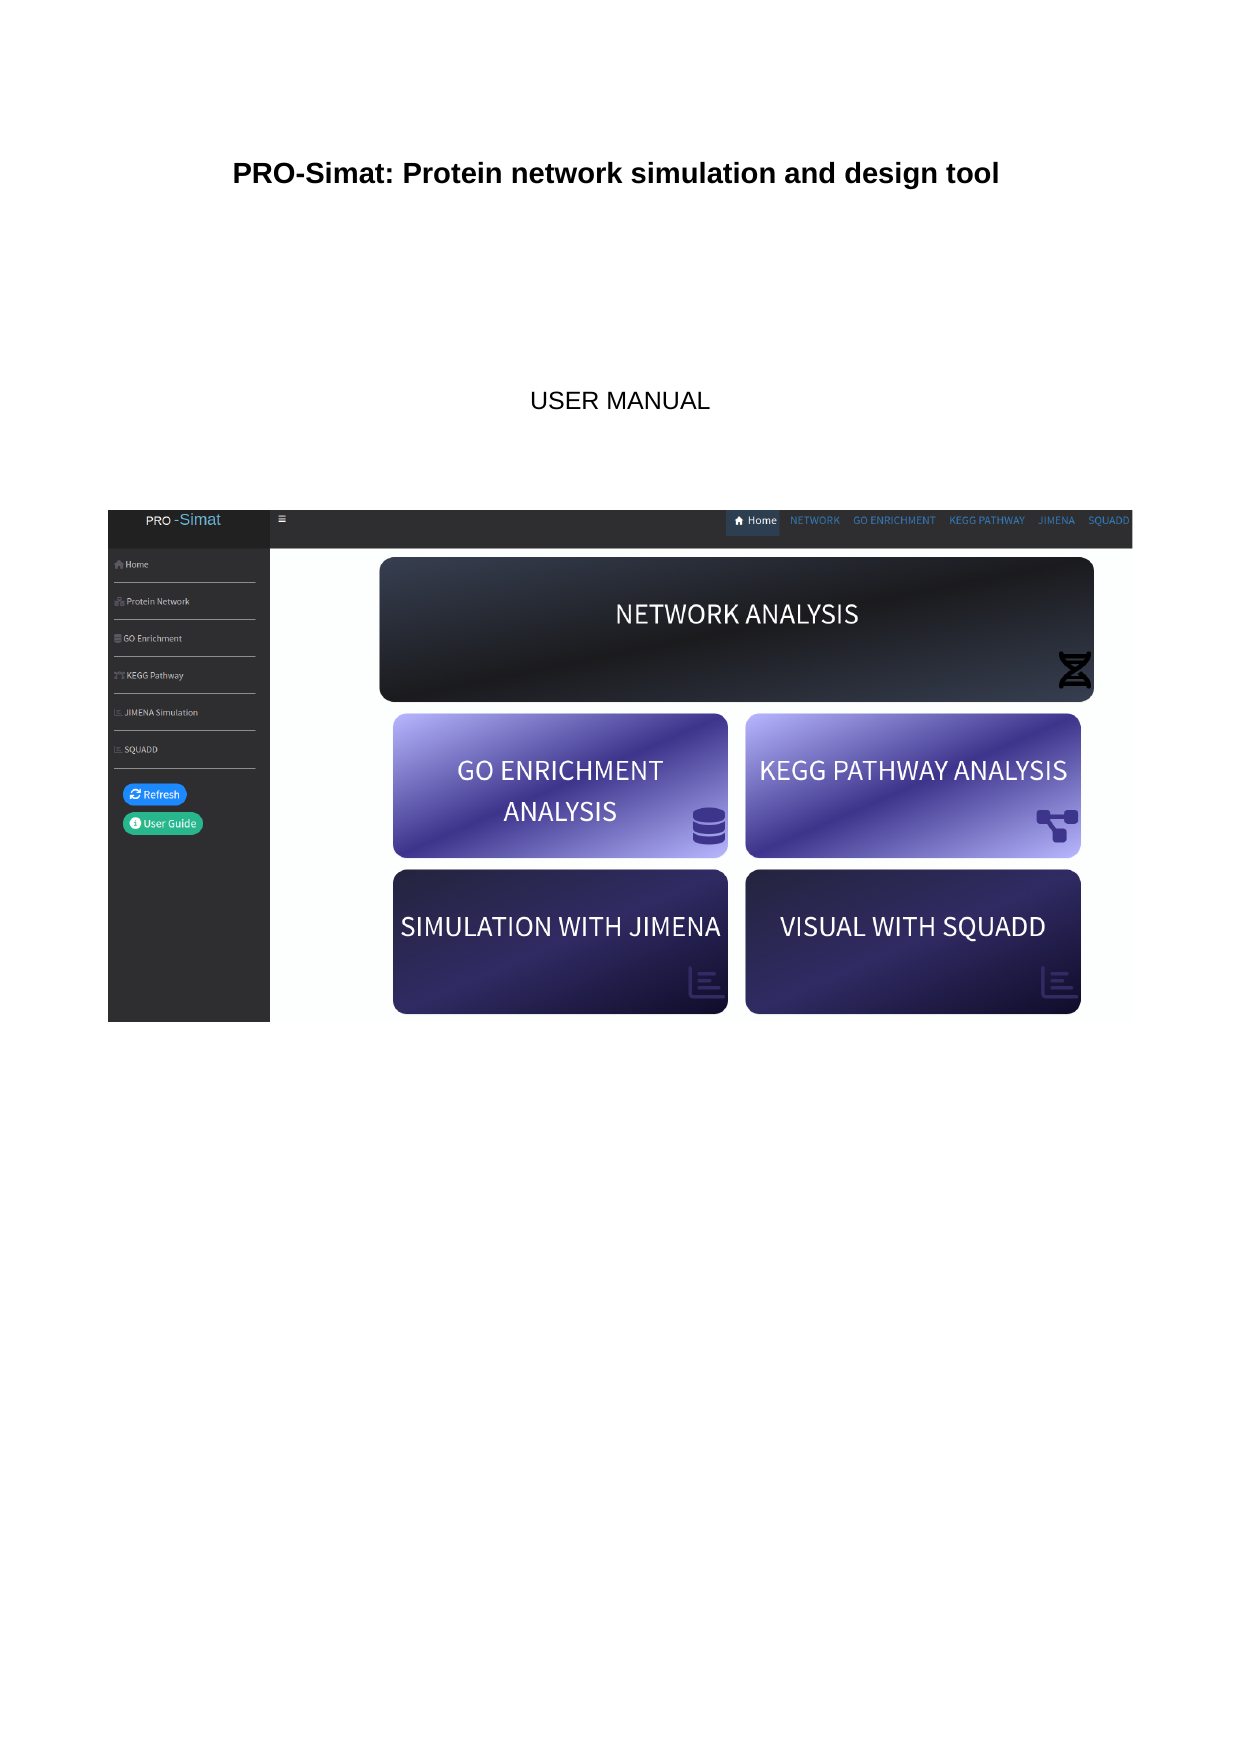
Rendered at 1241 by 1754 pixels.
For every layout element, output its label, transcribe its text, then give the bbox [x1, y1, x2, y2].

picture [108, 510, 1133, 1022]
text PRO-Simat: Protein network simulation and design tool [108, 156, 1132, 189]
text USER MANUAL [108, 386, 1132, 415]
